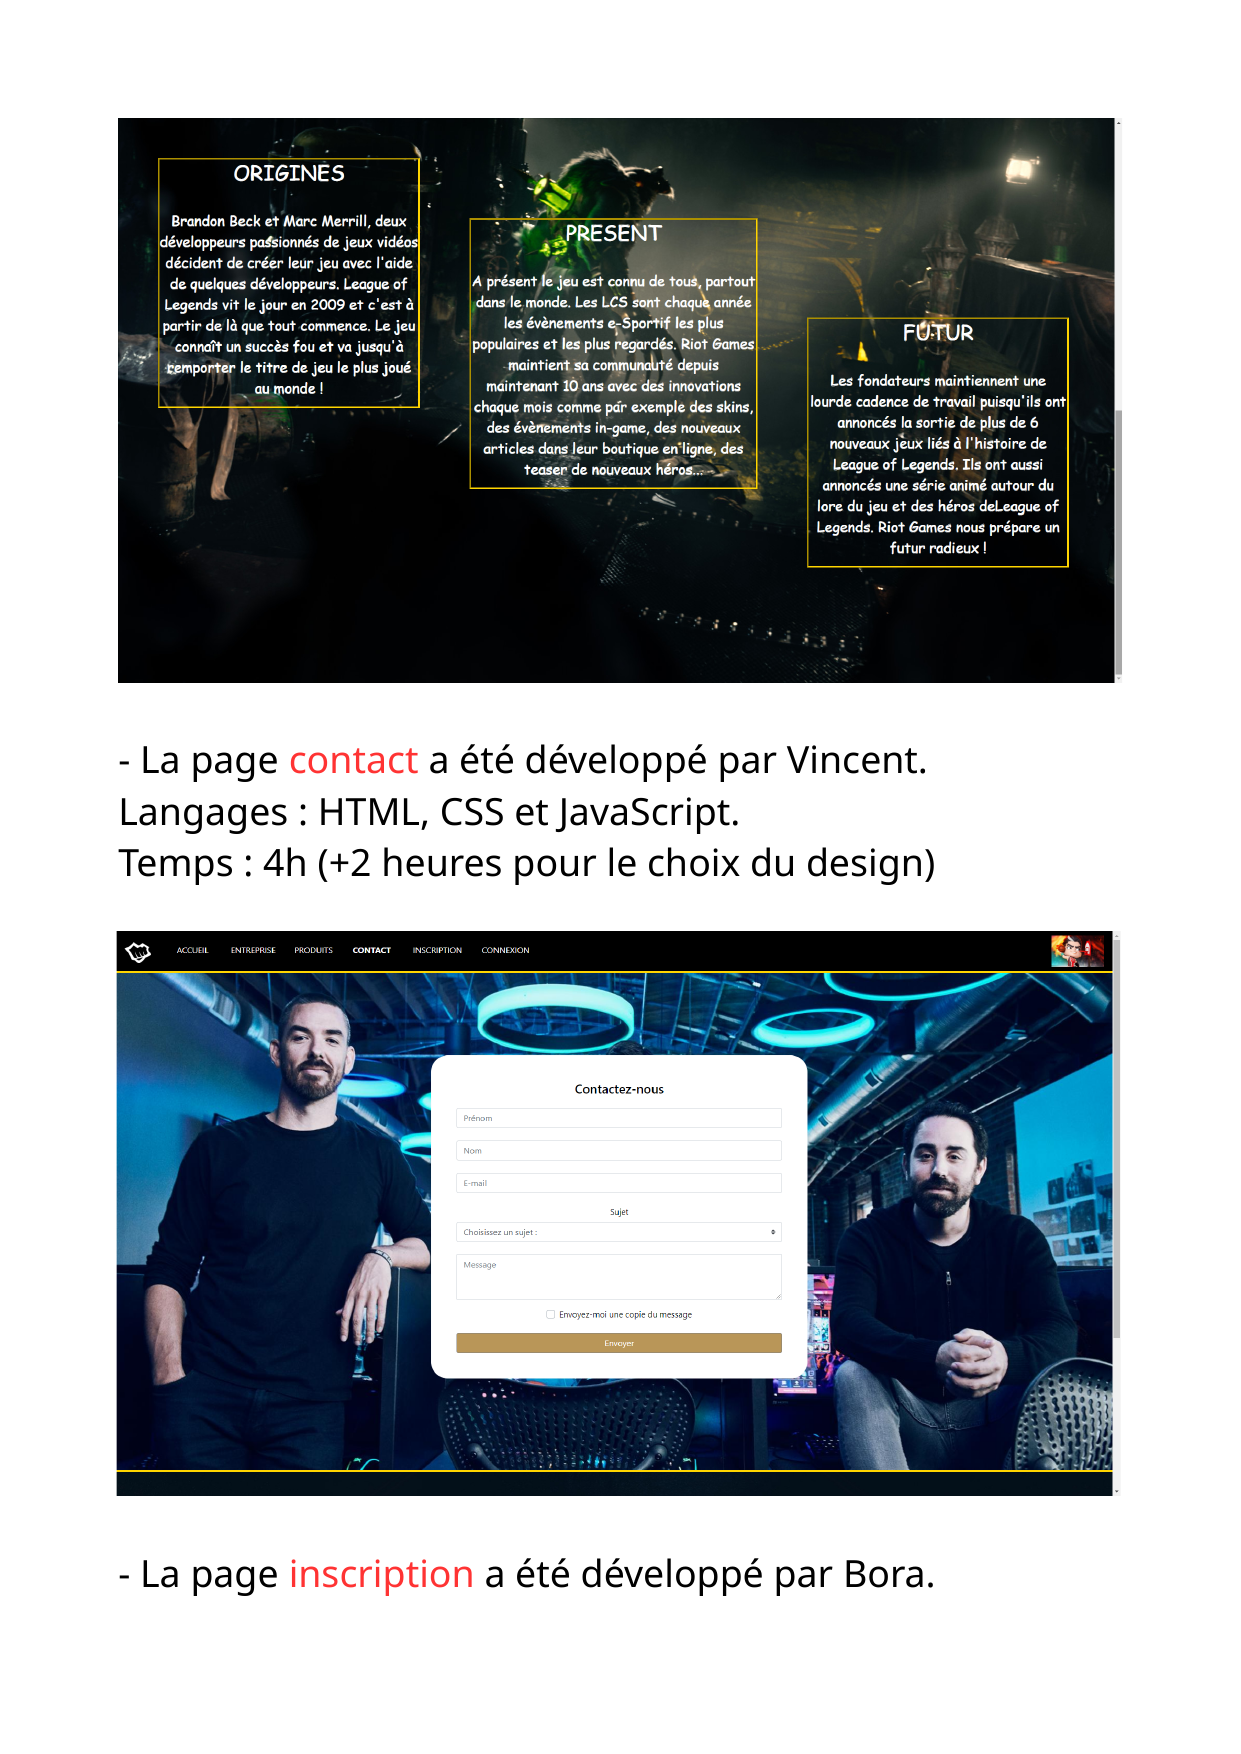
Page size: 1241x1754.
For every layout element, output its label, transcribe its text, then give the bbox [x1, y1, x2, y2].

picture [118, 118, 1123, 683]
text Langages : HTML, CSS et JavaScript. [118, 785, 1122, 836]
text Temps : 4h (+2 heures pour le choix du design) [118, 836, 1122, 887]
text - La page contact a été développé par Vincent. [118, 734, 1122, 785]
text - La page inscription a été développé par Bora. [118, 1547, 1122, 1598]
picture [116, 931, 1121, 1496]
